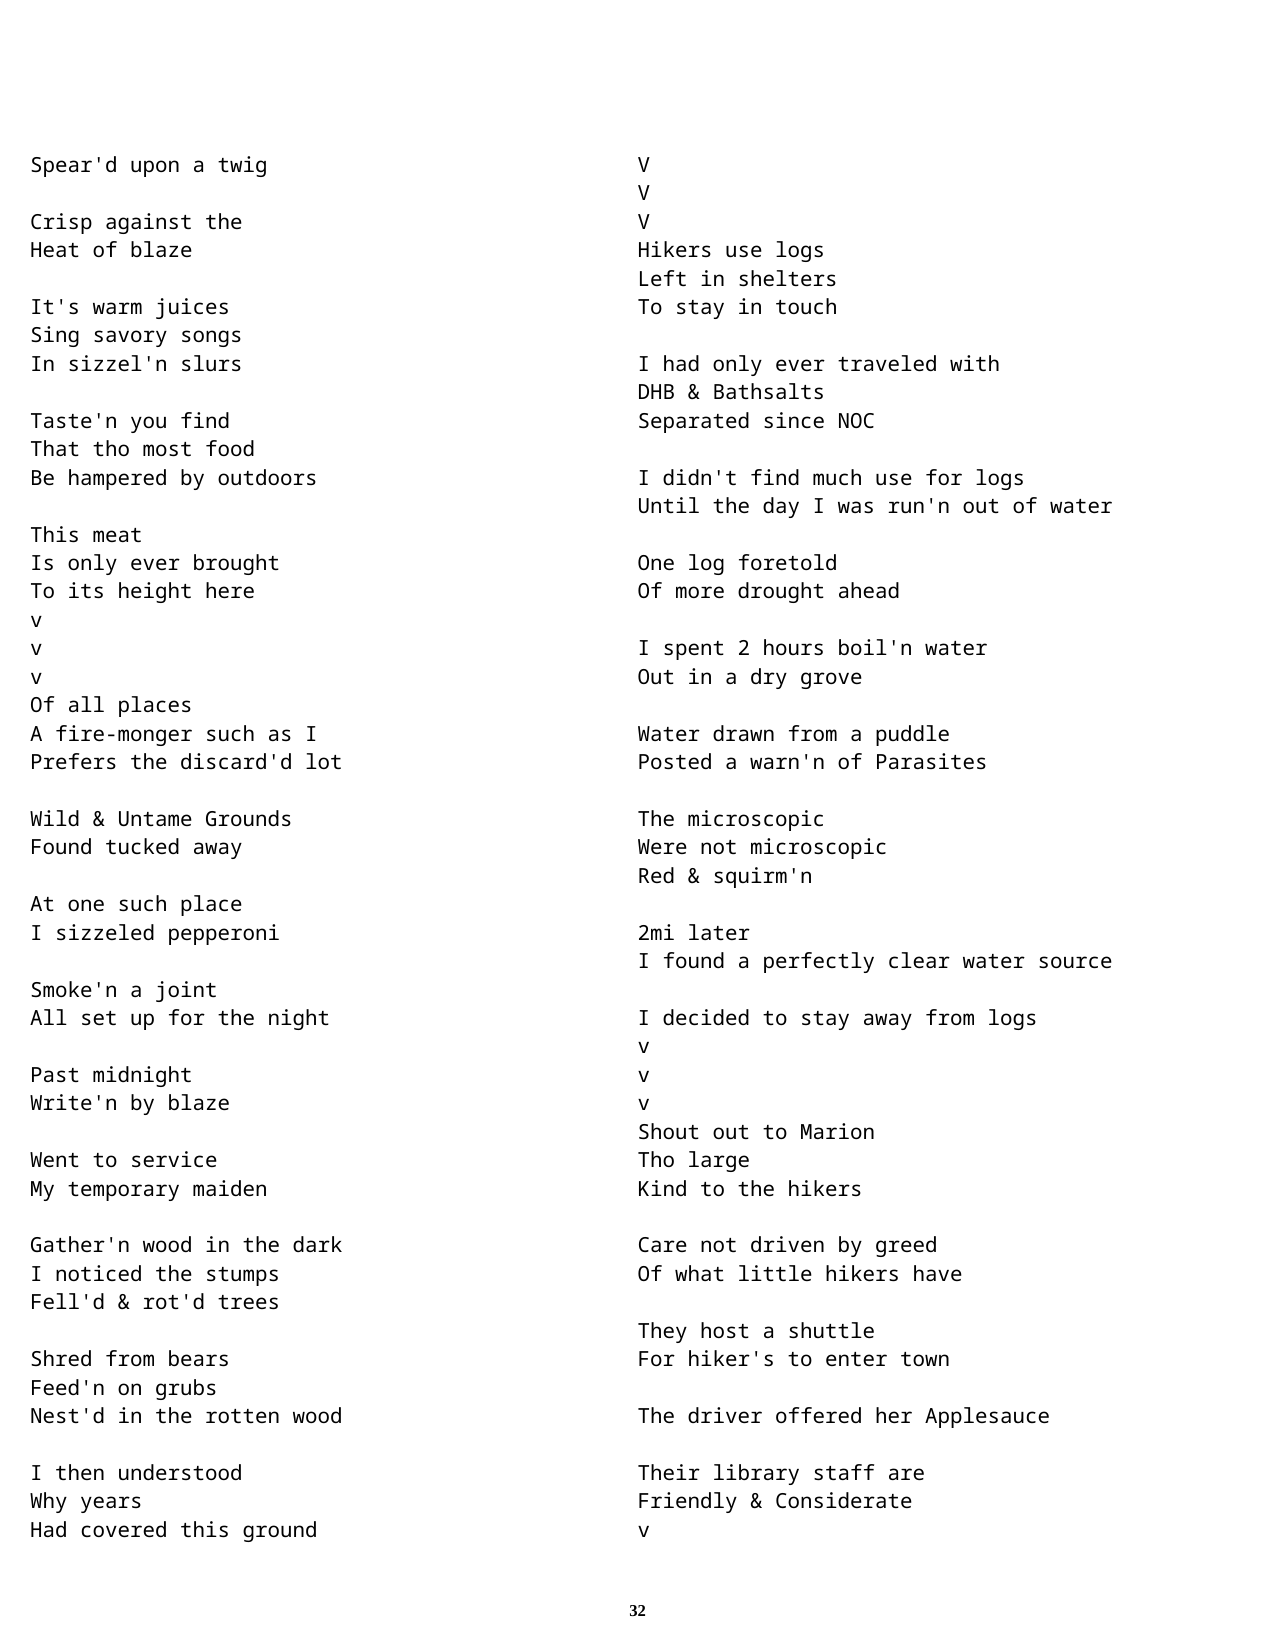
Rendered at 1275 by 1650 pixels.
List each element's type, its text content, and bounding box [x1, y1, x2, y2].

text V [637, 207, 1245, 235]
text v [30, 662, 637, 690]
text V [637, 150, 1245, 178]
text v [637, 1515, 1245, 1543]
text Shred from bears [30, 1344, 637, 1373]
text Spear'd upon a twig [30, 150, 637, 178]
text I noticed the stumps [30, 1259, 637, 1287]
text Until the day I was run'n out of water [637, 491, 1245, 520]
text They host a shuttle [637, 1316, 1245, 1344]
text Care not driven by greed [637, 1231, 1245, 1259]
text Past midnight [30, 1060, 637, 1088]
text I sizzeled pepperoni [30, 918, 637, 946]
text Friendly & Considerate [637, 1487, 1245, 1515]
text I decided to stay away from logs [637, 1003, 1245, 1032]
text Nest'd in the rotten wood [30, 1401, 637, 1430]
text The microscopic [637, 804, 1245, 832]
text 2mi later [637, 918, 1245, 946]
text I didn't find much use for logs [637, 463, 1245, 491]
text Kind to the hikers [637, 1174, 1245, 1202]
text Write'n by blaze [30, 1088, 637, 1117]
text Out in a dry grove [637, 662, 1245, 690]
text Hikers use logs [637, 235, 1245, 264]
text Is only ever brought [30, 548, 637, 577]
text Be hampered by outdoors [30, 463, 637, 491]
text Wild & Untame Grounds [30, 804, 637, 832]
text Had covered this ground [30, 1515, 637, 1543]
text Their library staff are [637, 1458, 1245, 1487]
text DHB & Bathsalts [637, 377, 1245, 406]
text That tho most food [30, 434, 637, 463]
text Were not microscopic [637, 832, 1245, 861]
text v [637, 1088, 1245, 1117]
text At one such place [30, 889, 637, 918]
text I spent 2 hours boil'n water [637, 633, 1245, 662]
text I then understood [30, 1458, 637, 1487]
text Sing savory songs [30, 321, 637, 349]
text Water drawn from a puddle [637, 719, 1245, 747]
text Feed'n on grubs [30, 1373, 637, 1401]
text Of what little hikers have [637, 1259, 1245, 1287]
text Heat of blaze [30, 235, 637, 264]
text Gather'n wood in the dark [30, 1231, 637, 1259]
text I had only ever traveled with [637, 349, 1245, 377]
text A fire-monger such as I [30, 719, 637, 747]
text v [30, 605, 637, 633]
text Found tucked away [30, 832, 637, 861]
text Separated since NOC [637, 406, 1245, 434]
text v [637, 1060, 1245, 1088]
text All set up for the night [30, 1003, 637, 1032]
text To its height here [30, 577, 637, 605]
text My temporary maiden [30, 1174, 637, 1202]
text One log foretold [637, 548, 1245, 577]
text v [637, 1032, 1245, 1060]
text Left in shelters [637, 264, 1245, 292]
text v [30, 633, 637, 662]
text V [637, 178, 1245, 207]
text Of all places [30, 690, 637, 719]
text Tho large [637, 1145, 1245, 1174]
text To stay in touch [637, 292, 1245, 321]
text Fell'd & rot'd trees [30, 1287, 637, 1316]
text This meat [30, 520, 637, 548]
text Prefers the discard'd lot [30, 747, 637, 776]
text Of more drought ahead [637, 577, 1245, 605]
text The driver offered her Applesauce [637, 1401, 1245, 1430]
text Posted a warn'n of Parasites [637, 747, 1245, 776]
text Went to service [30, 1145, 637, 1174]
text Red & squirm'n [637, 861, 1245, 889]
text Taste'n you find [30, 406, 637, 434]
text Crisp against the [30, 207, 637, 235]
text It's warm juices [30, 292, 637, 321]
text Why years [30, 1487, 637, 1515]
text Smoke'n a joint [30, 975, 637, 1003]
text I found a perfectly clear water source [637, 946, 1245, 975]
text Shout out to Marion [637, 1117, 1245, 1145]
text For hiker's to enter town [637, 1344, 1245, 1373]
text In sizzel'n slurs [30, 349, 637, 377]
